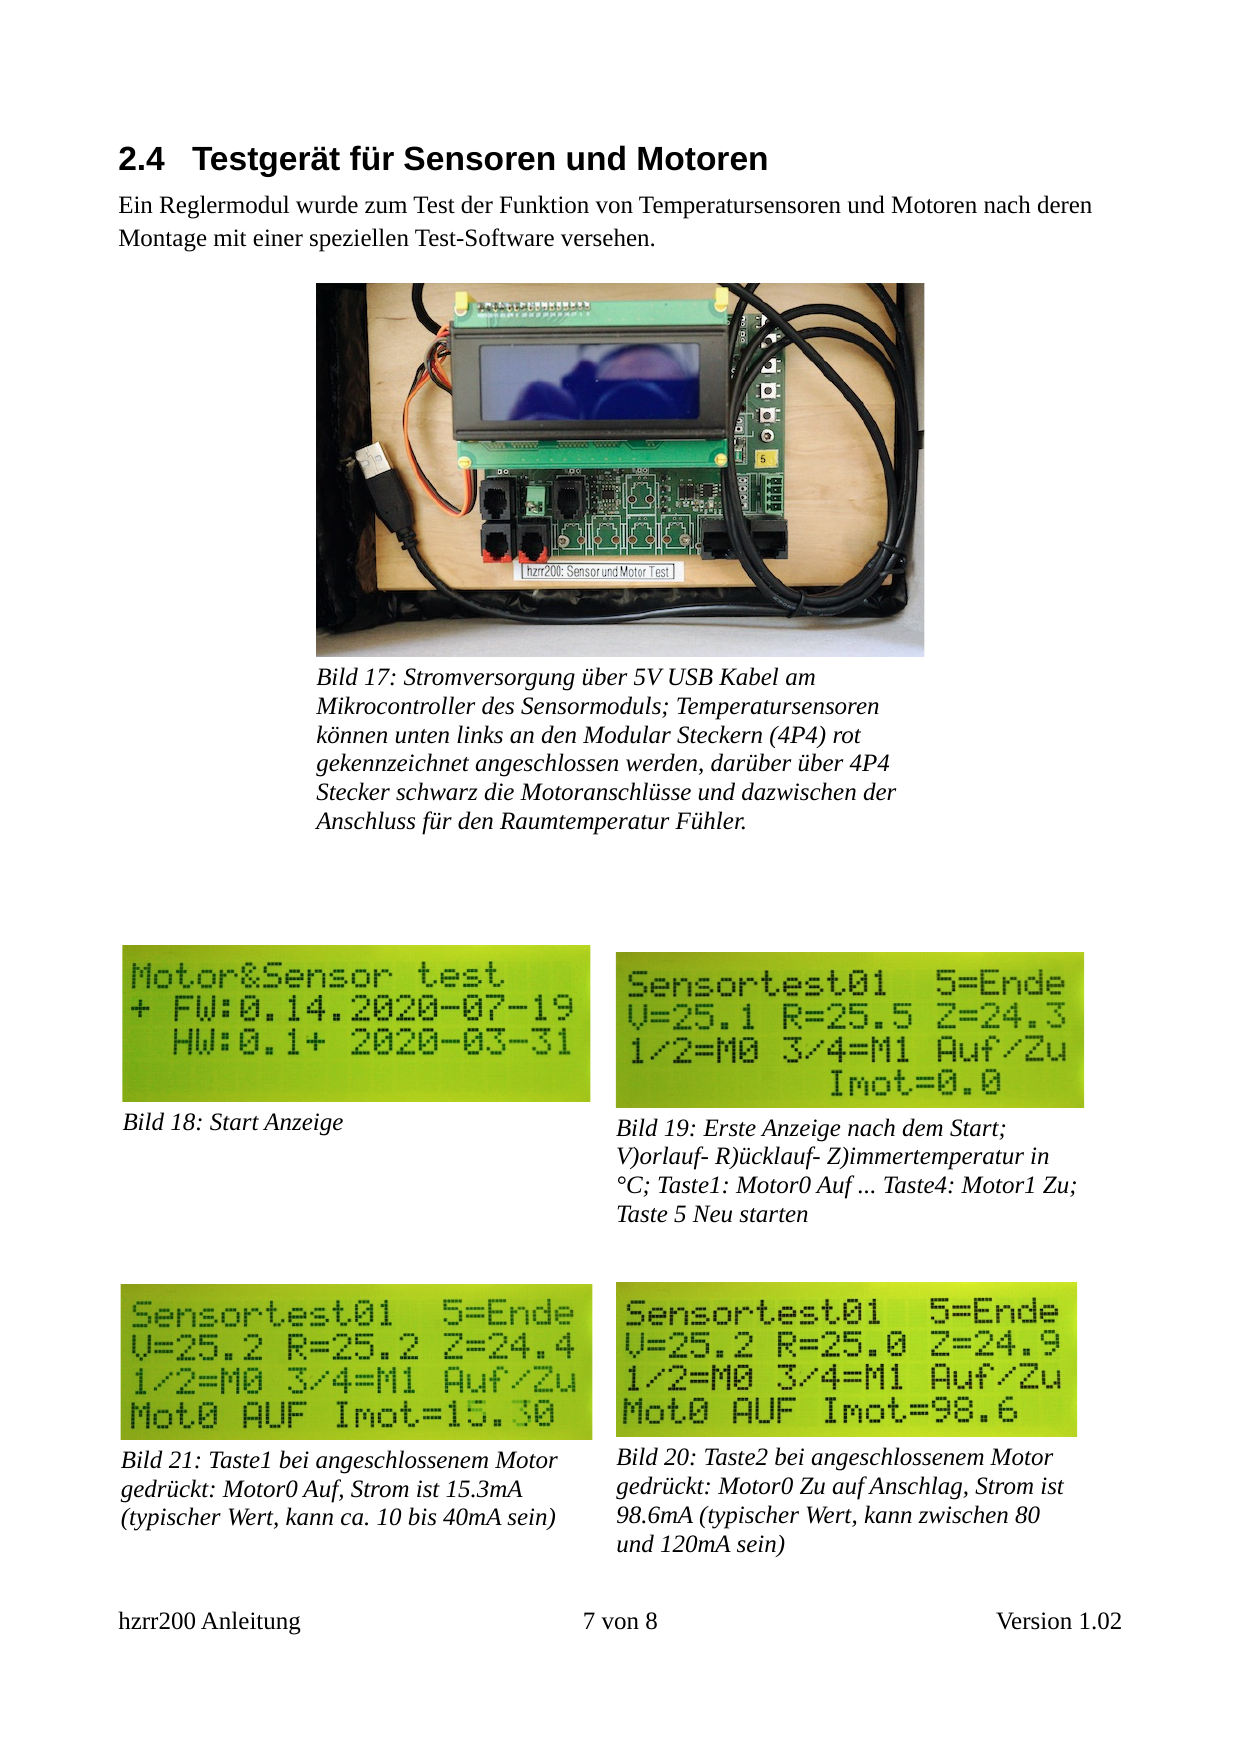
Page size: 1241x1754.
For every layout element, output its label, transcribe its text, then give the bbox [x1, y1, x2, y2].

picture [122, 945, 591, 1102]
picture [615, 952, 1085, 1108]
subtitle Testgerät für Sensoren und Motoren [118, 139, 1122, 178]
text Bild 19: Erste Anzeige nach dem Start; V)orlauf- R)ücklauf- Z)immertemperatur in °C; Taste1: Motor0 Auf ... Taste4: Motor1 Zu; Taste 5 Neu starten [616, 1108, 1084, 1228]
text Bild 20: Taste2 bei angeschlossenem Motor gedrückt: Motor0 Zu auf Anschlag, Strom ist 98.6mA (typischer Wert, kann zwischen 80 und 120mA sein) [616, 1437, 1077, 1557]
picture [616, 1282, 1078, 1437]
text Bild 18: Start Anzeige [122, 1102, 591, 1136]
text Bild 21: Taste1 bei angeschlossenem Motor gedrückt: Motor0 Auf, Strom ist 15.3mA (typischer Wert, kann ca. 10 bis 40mA sein) [121, 1440, 592, 1531]
picture [120, 1284, 593, 1440]
text Ein Reglermodul wurde zum Test der Funktion von Temperatursensoren und Motoren nach deren Montage mit einer speziellen Test-Software versehen. [118, 190, 1122, 252]
text Bild 17: Stromversorgung über 5V USB Kabel am Mikrocontroller des Sensormoduls; Temperatursensoren können unten links an den Modular Steckern (4P4) rot gekennzeichnet angeschlossen werden, darüber über 4P4 Stecker schwarz die Motoranschlüsse und dazwischen der Anschluss für den Raumtemperatur Fühler. [316, 657, 924, 835]
picture [316, 283, 925, 657]
